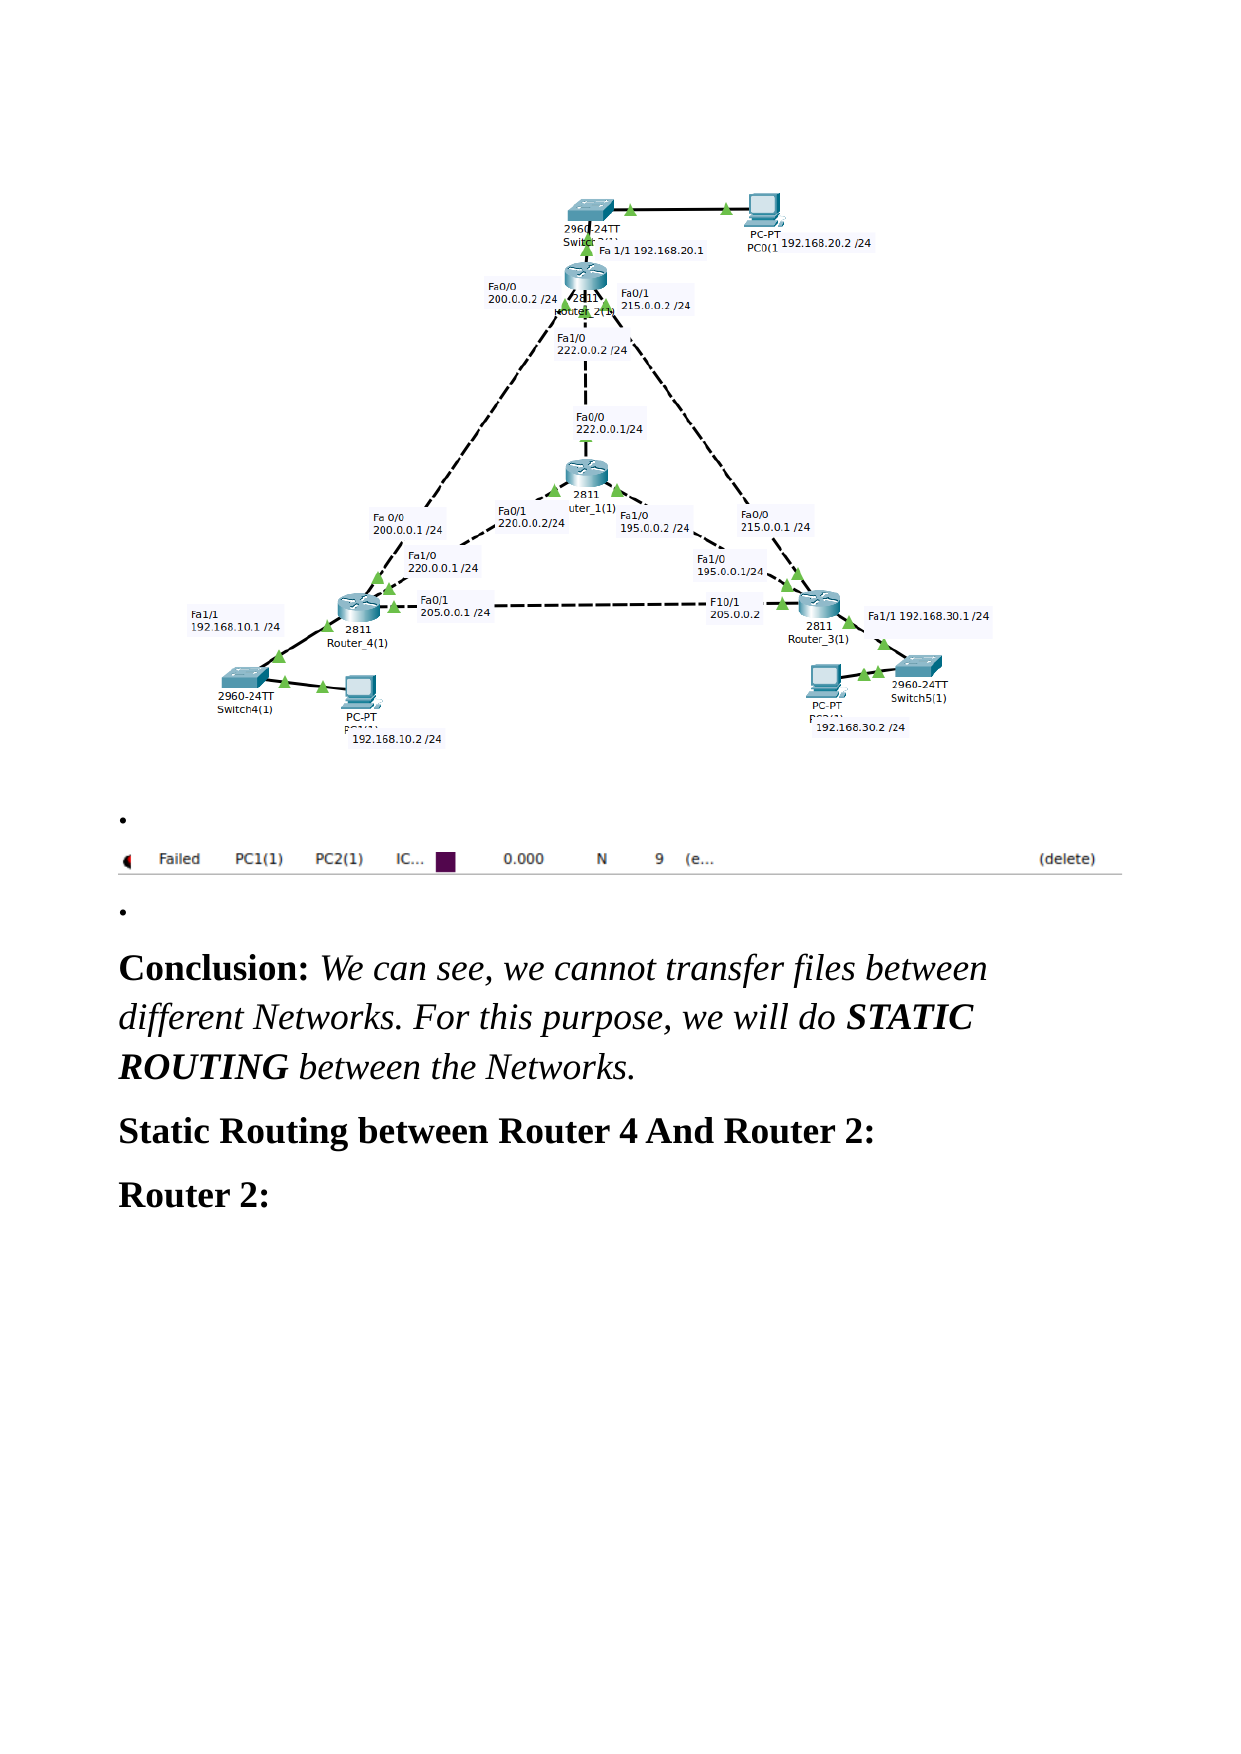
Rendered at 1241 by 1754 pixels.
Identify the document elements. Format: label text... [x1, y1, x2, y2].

text . [118, 782, 1122, 831]
picture [118, 852, 1123, 875]
picture [118, 176, 1123, 782]
text . [118, 875, 1122, 924]
text Static Routing between Router 4 And Router 2: [118, 1108, 1122, 1151]
text Router 2: [118, 1172, 1122, 1216]
text Conclusion: We can see, we cannot transfer files between different Networks. For this purpose, we will do STATIC ROUTING between the Networks. [118, 945, 1122, 1087]
